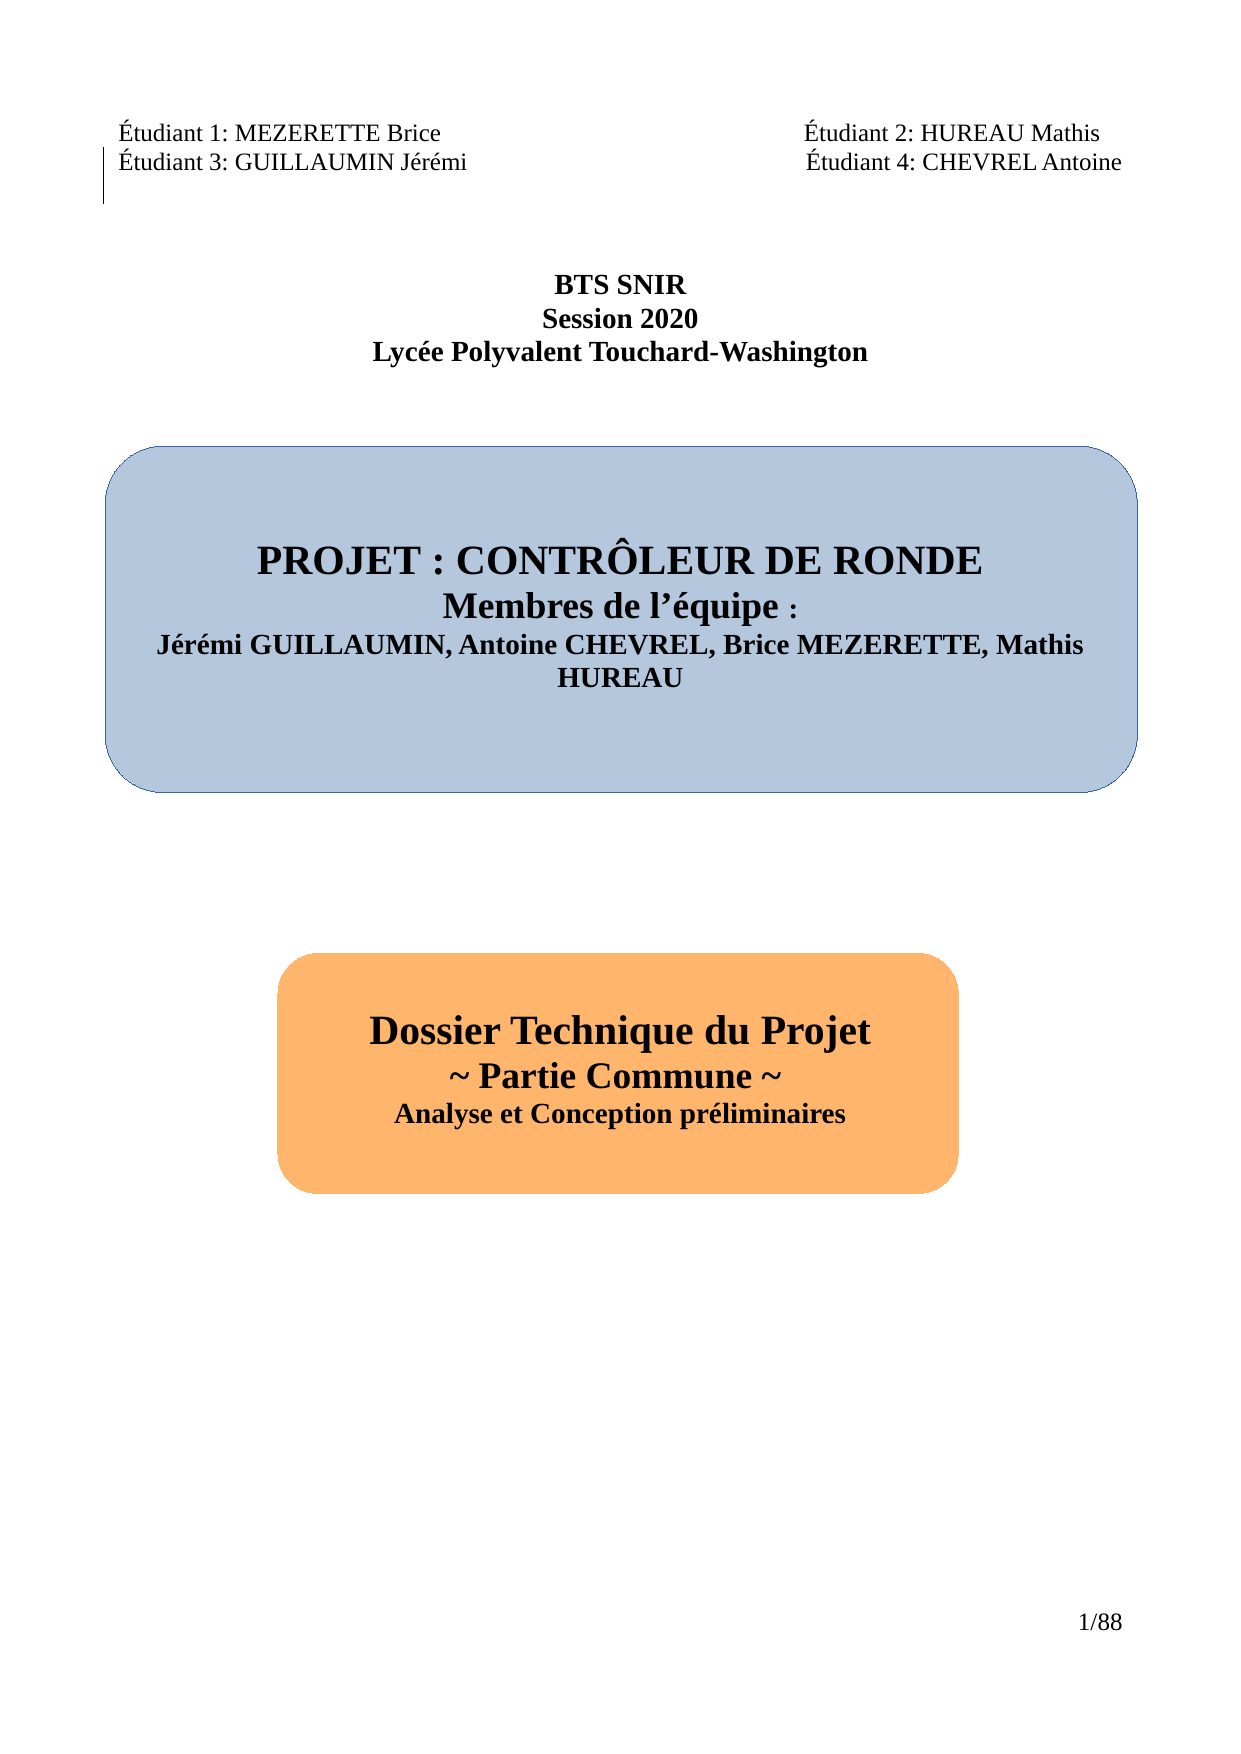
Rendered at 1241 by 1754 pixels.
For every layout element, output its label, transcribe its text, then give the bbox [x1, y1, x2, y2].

text Lycée Polyvalent Touchard-Washington [118, 334, 1122, 368]
text ~ Partie Commune ~ [118, 1053, 277, 1096]
text Dossier Technique du Projet [959, 1005, 1122, 1053]
text ~ Partie Commune ~ [959, 1053, 1122, 1096]
text Session 2020 [118, 301, 1122, 334]
text Analyse et Conception préliminaires [959, 1096, 1122, 1130]
text Dossier Technique du Projet [118, 1005, 277, 1053]
text BTS SNIR [118, 267, 1122, 301]
text Analyse et Conception préliminaires [118, 1096, 277, 1130]
